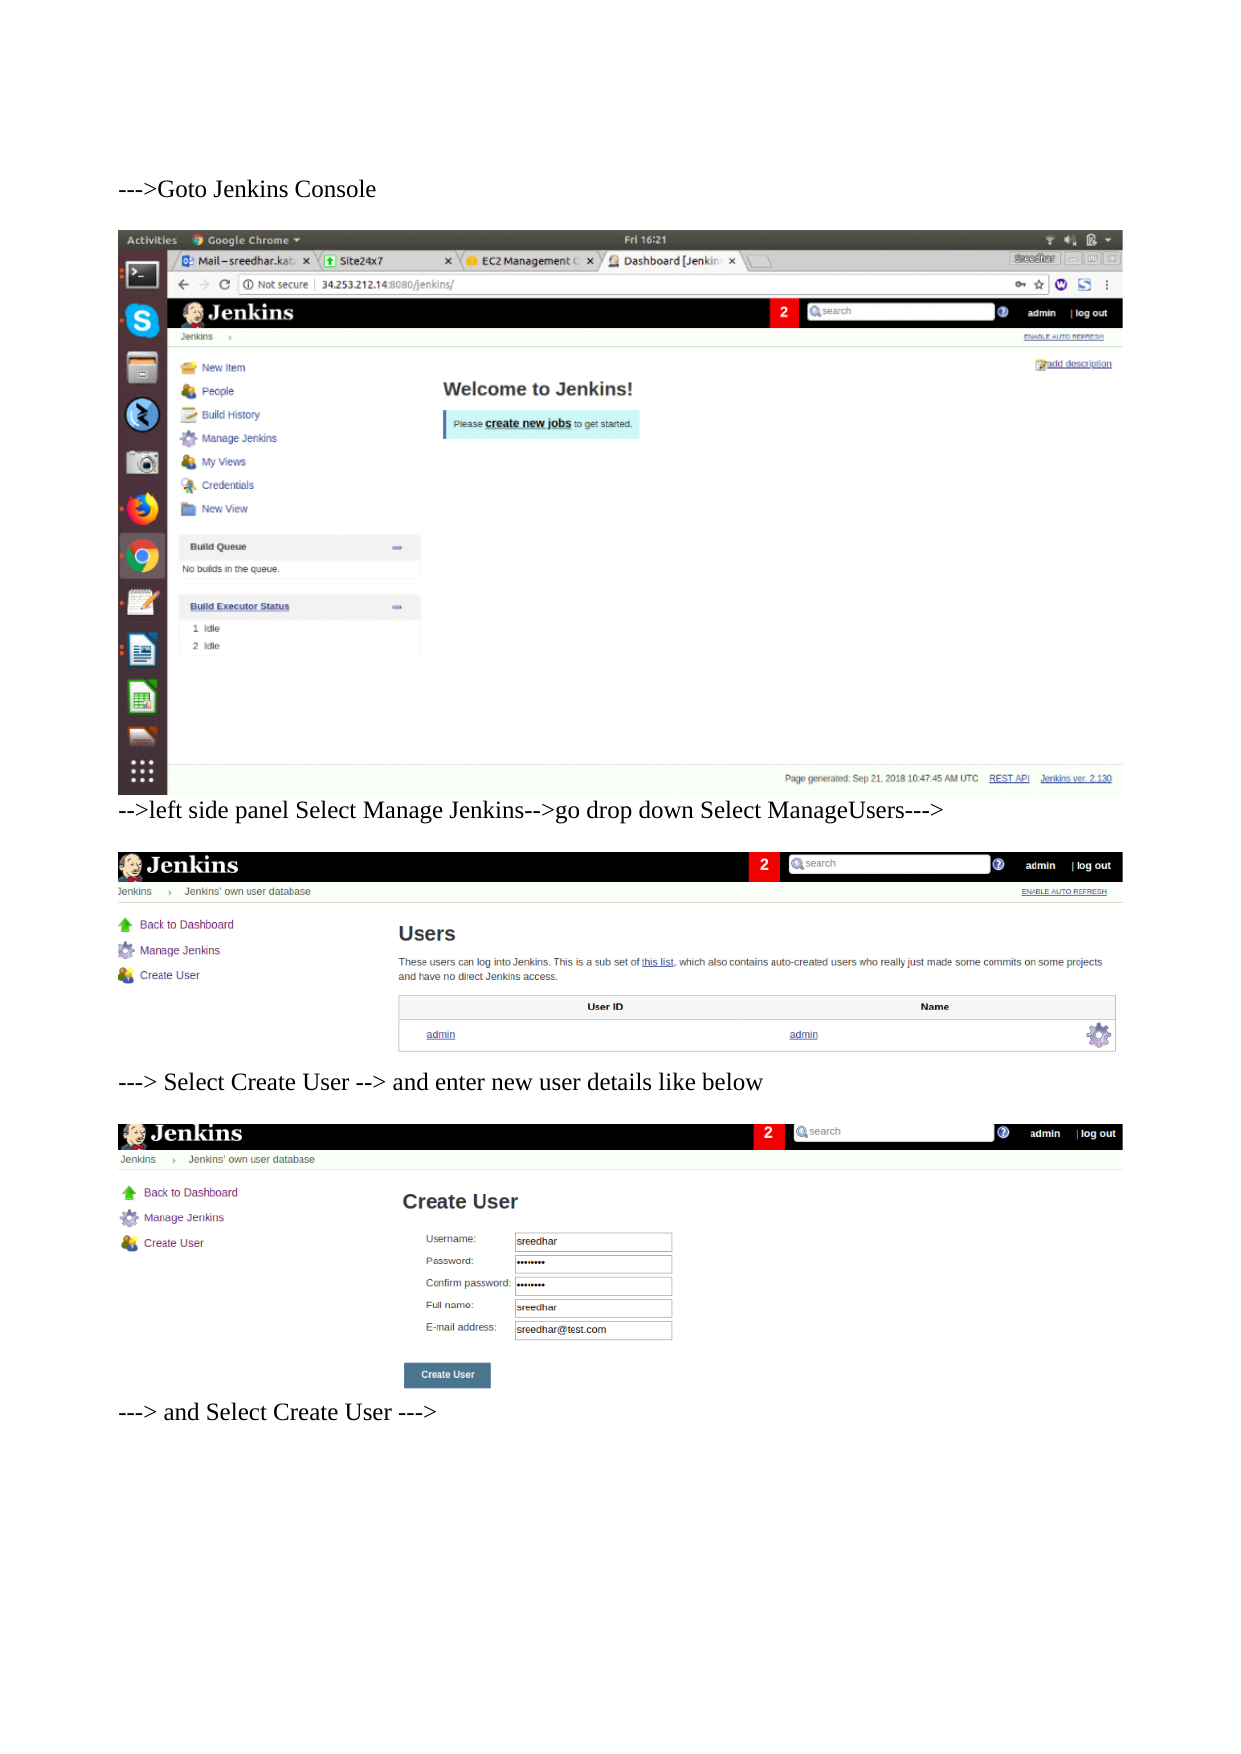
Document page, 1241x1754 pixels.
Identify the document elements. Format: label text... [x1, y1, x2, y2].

text --->Goto Jenkins Console [118, 174, 1122, 203]
text ---> and Select Create User ---> [118, 1398, 1122, 1426]
text ---> Select Create User --> and enter new user details like below [118, 1067, 1122, 1096]
text -->left side panel Select Manage Jenkins-->go drop down Select ManageUsers---> [118, 795, 1122, 824]
